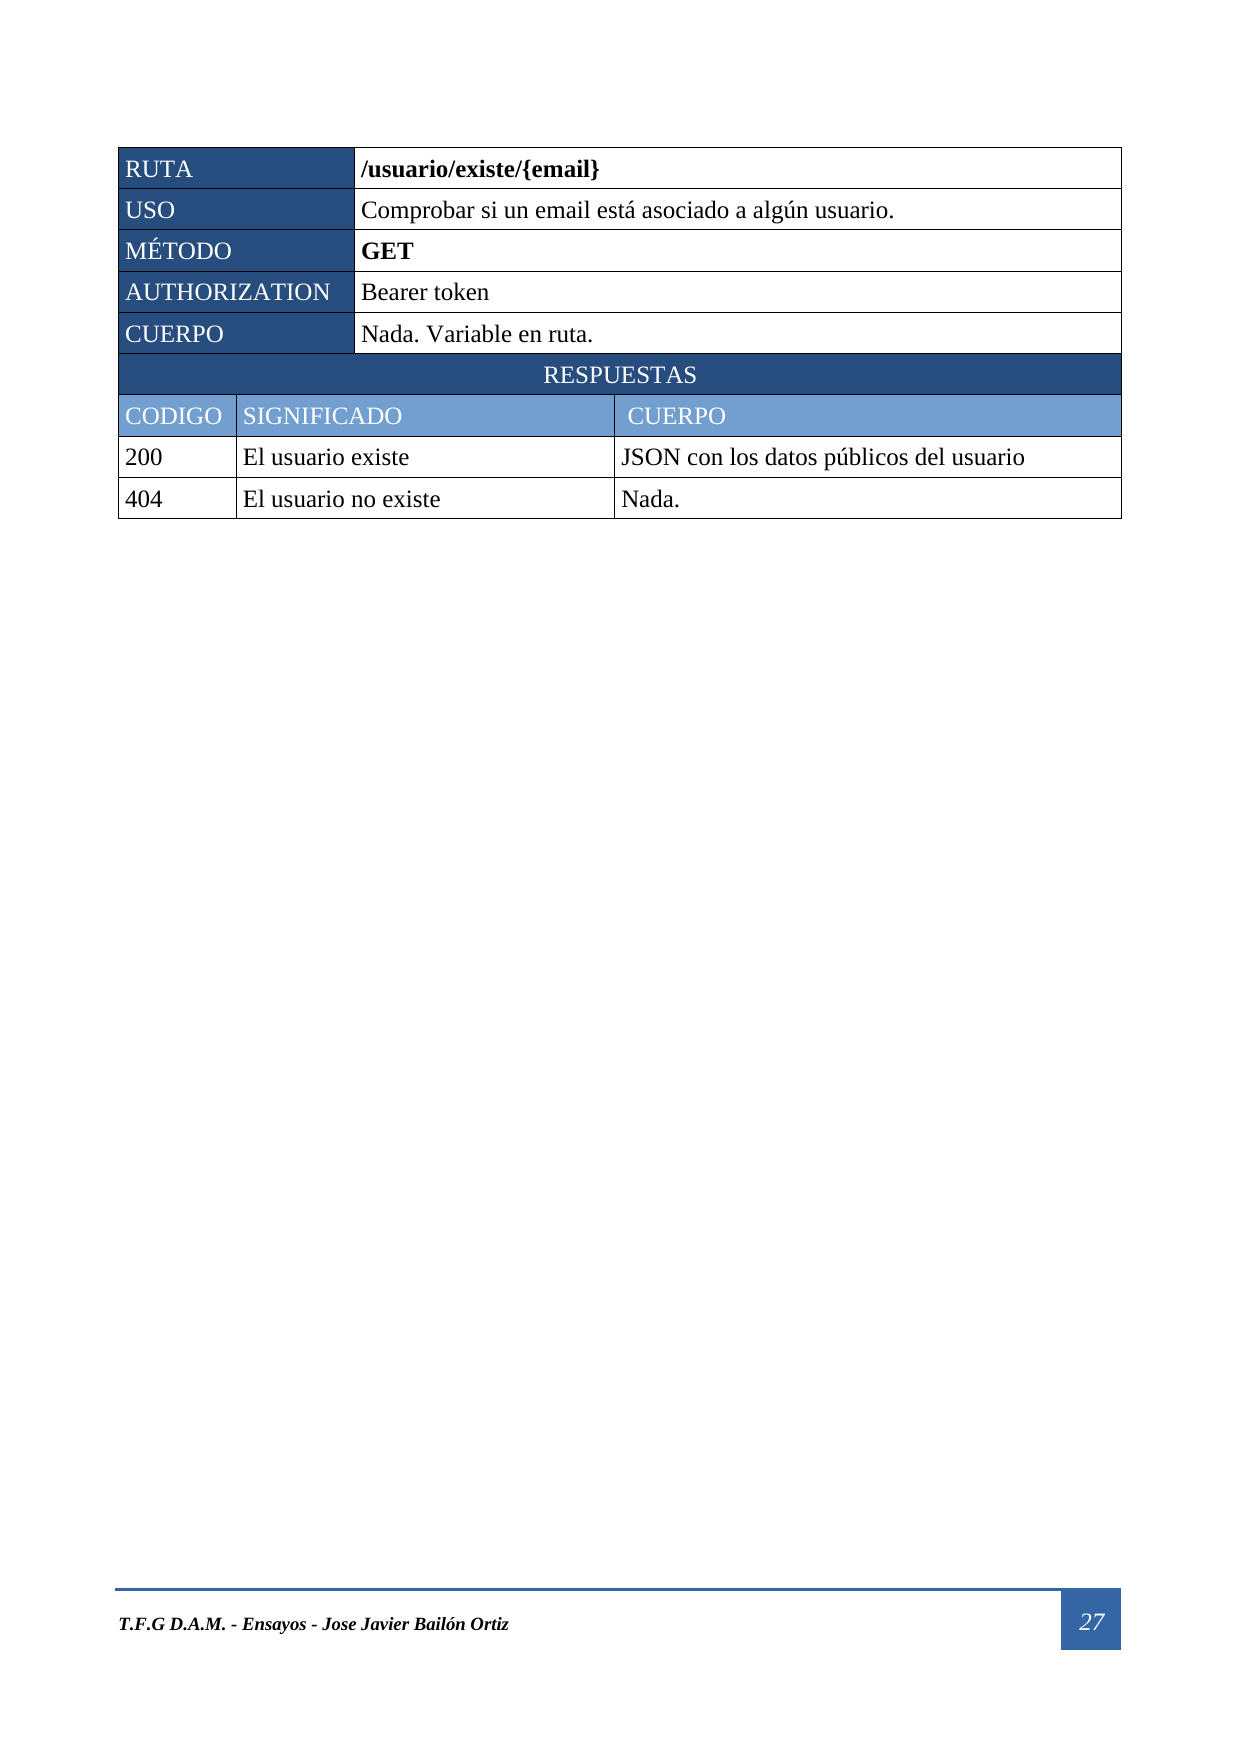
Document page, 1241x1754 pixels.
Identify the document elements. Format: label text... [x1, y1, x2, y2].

table_cell Nada. Variable en ruta. [355, 313, 1121, 353]
table_cell SIGNIFICADO [237, 395, 614, 436]
table_cell 404 [119, 478, 236, 518]
table_cell AUTHORIZATION [119, 272, 354, 312]
table_header /usuario/existe/{email} [355, 148, 1121, 188]
table_cell Nada. [615, 478, 1121, 518]
table_cell CUERPO [615, 395, 1121, 436]
table_cell CODIGO [119, 395, 236, 436]
table_cell 200 [119, 437, 236, 477]
table_cell El usuario existe [237, 437, 614, 477]
table_header RUTA [119, 148, 354, 188]
table_cell Bearer token [355, 272, 1121, 312]
table_cell USO [119, 189, 354, 229]
table_cell JSON con los datos públicos del usuario [615, 437, 1121, 477]
table_cell Comprobar si un email está asociado a algún usuario. [355, 189, 1121, 229]
table_cell CUERPO [119, 313, 354, 353]
table_cell MÉTODO [119, 230, 354, 271]
table_cell GET [355, 230, 1121, 271]
table_cell RESPUESTAS [119, 354, 1121, 394]
table_cell El usuario no existe [237, 478, 614, 518]
